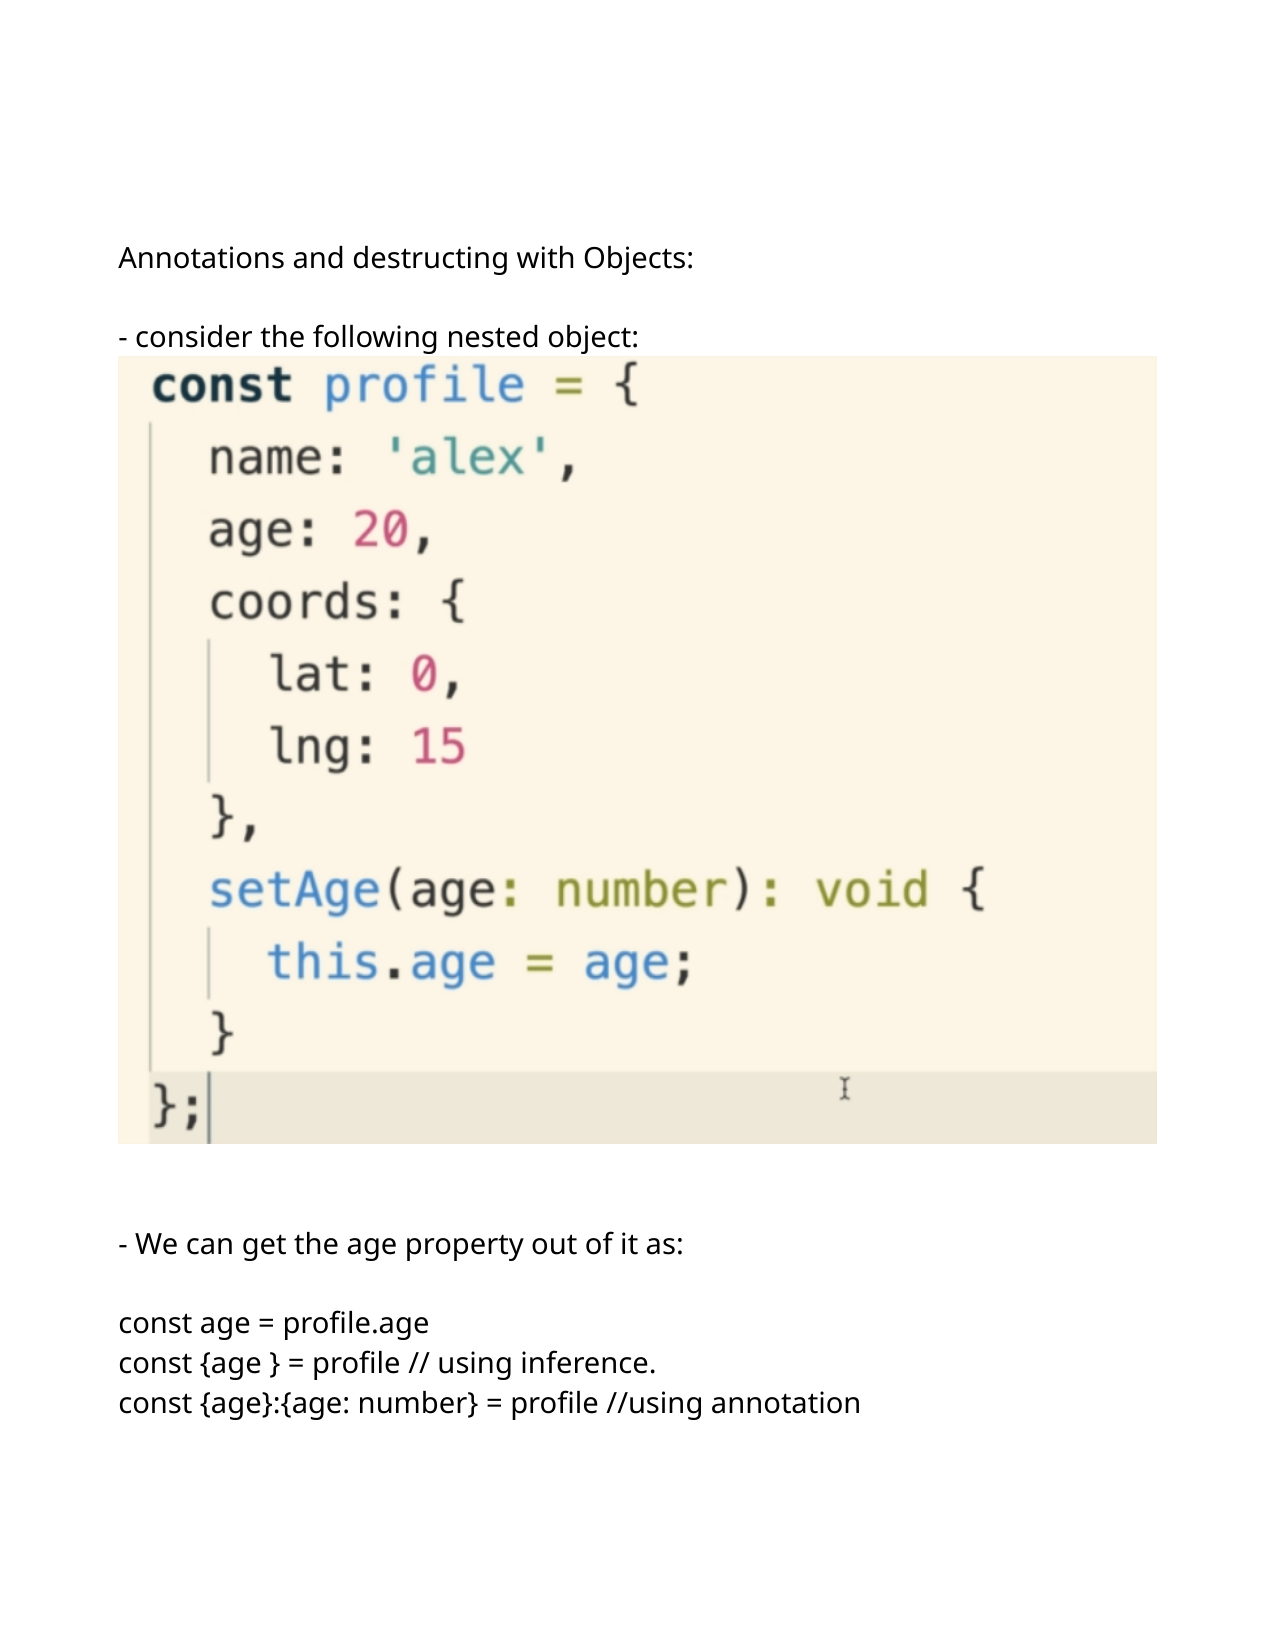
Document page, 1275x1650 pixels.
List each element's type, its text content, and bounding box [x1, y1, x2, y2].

text - consider the following nested object: [118, 317, 1157, 356]
text const {age } = profile // using inference. [118, 1342, 1157, 1382]
text Annotations and destructing with Objects: [118, 237, 1157, 277]
text - We can get the age property out of it as: [118, 1223, 1157, 1263]
picture [118, 356, 1157, 1144]
text const {age}:{age: number} = profile //using annotation [118, 1382, 1157, 1422]
text const age = profile.age [118, 1302, 1157, 1342]
